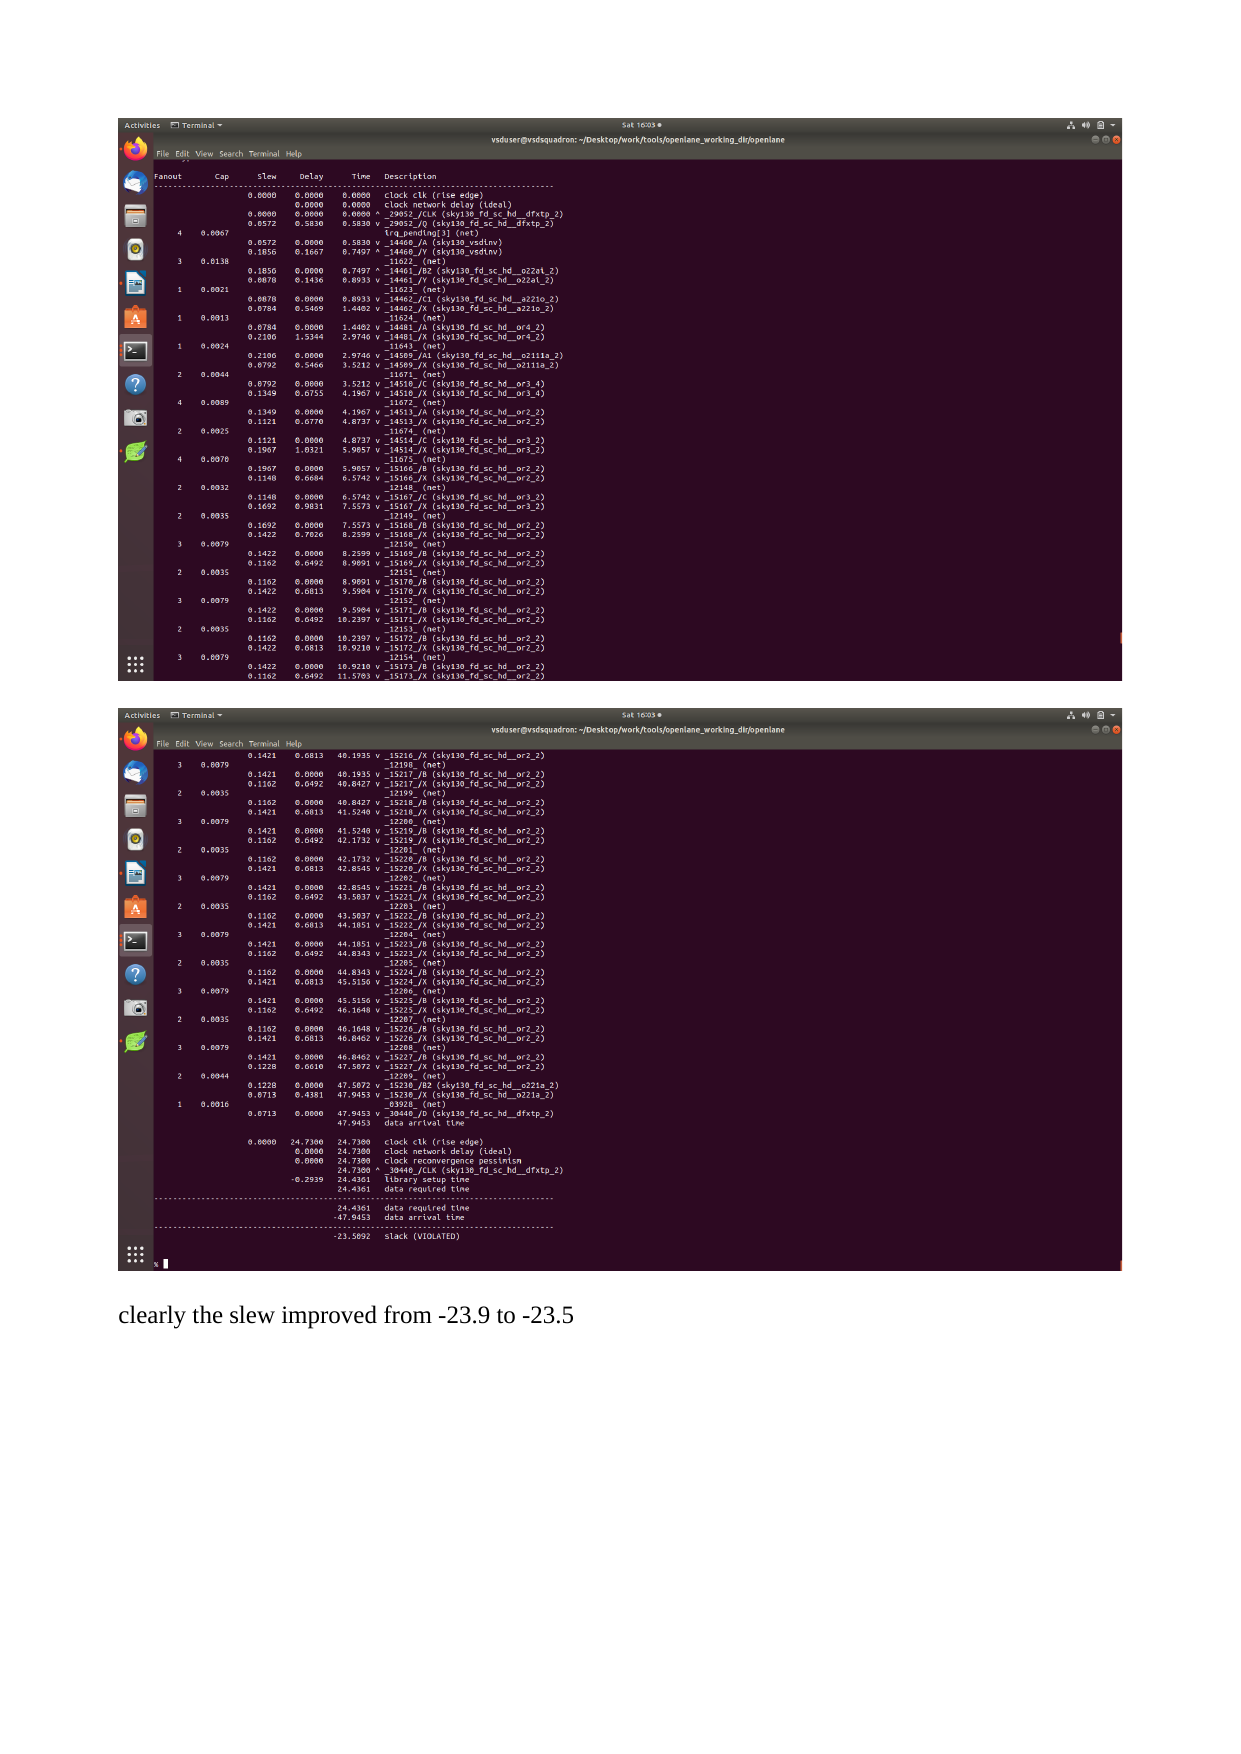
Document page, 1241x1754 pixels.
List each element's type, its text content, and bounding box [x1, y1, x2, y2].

picture [118, 708, 1123, 1271]
picture [118, 118, 1123, 681]
text clearly the slew improved from -23.9 to -23.5 [118, 1300, 1122, 1328]
